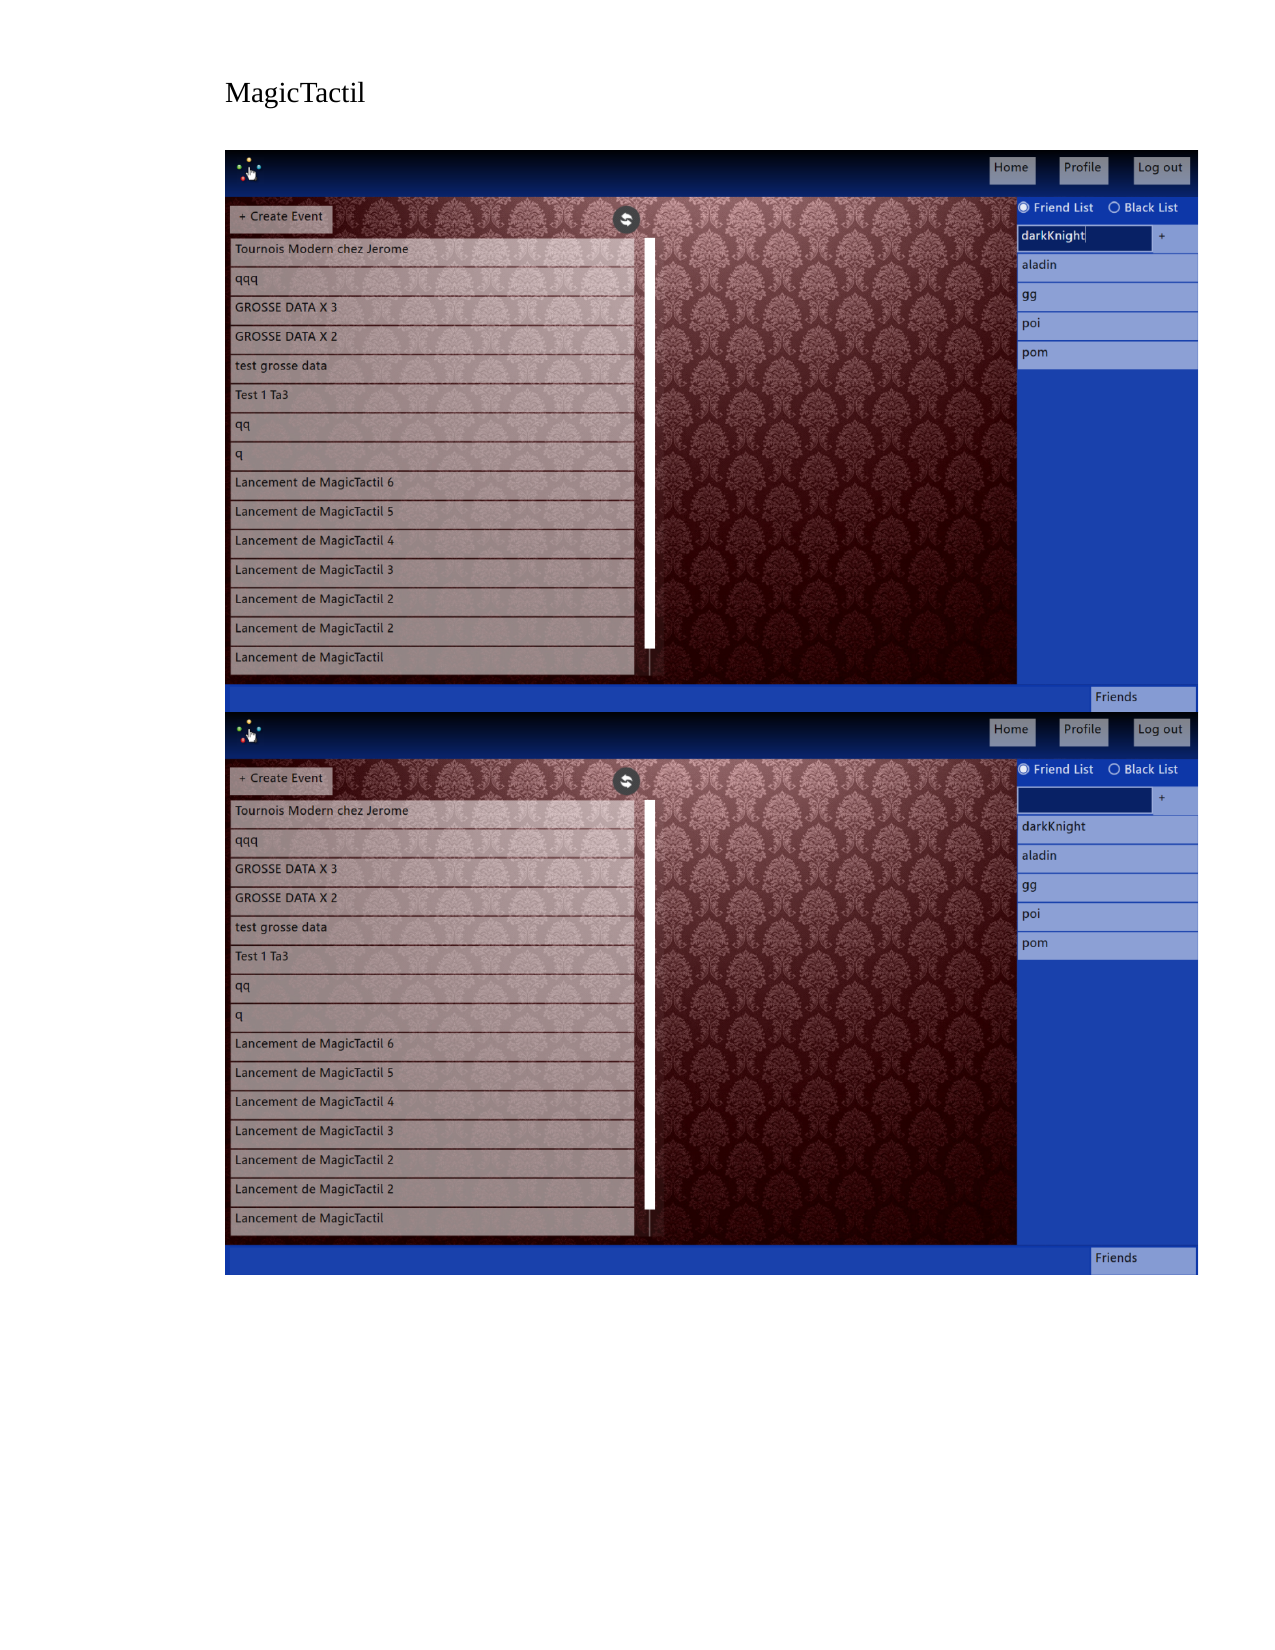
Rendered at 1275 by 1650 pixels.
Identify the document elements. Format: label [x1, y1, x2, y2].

picture [225, 150, 1199, 1275]
